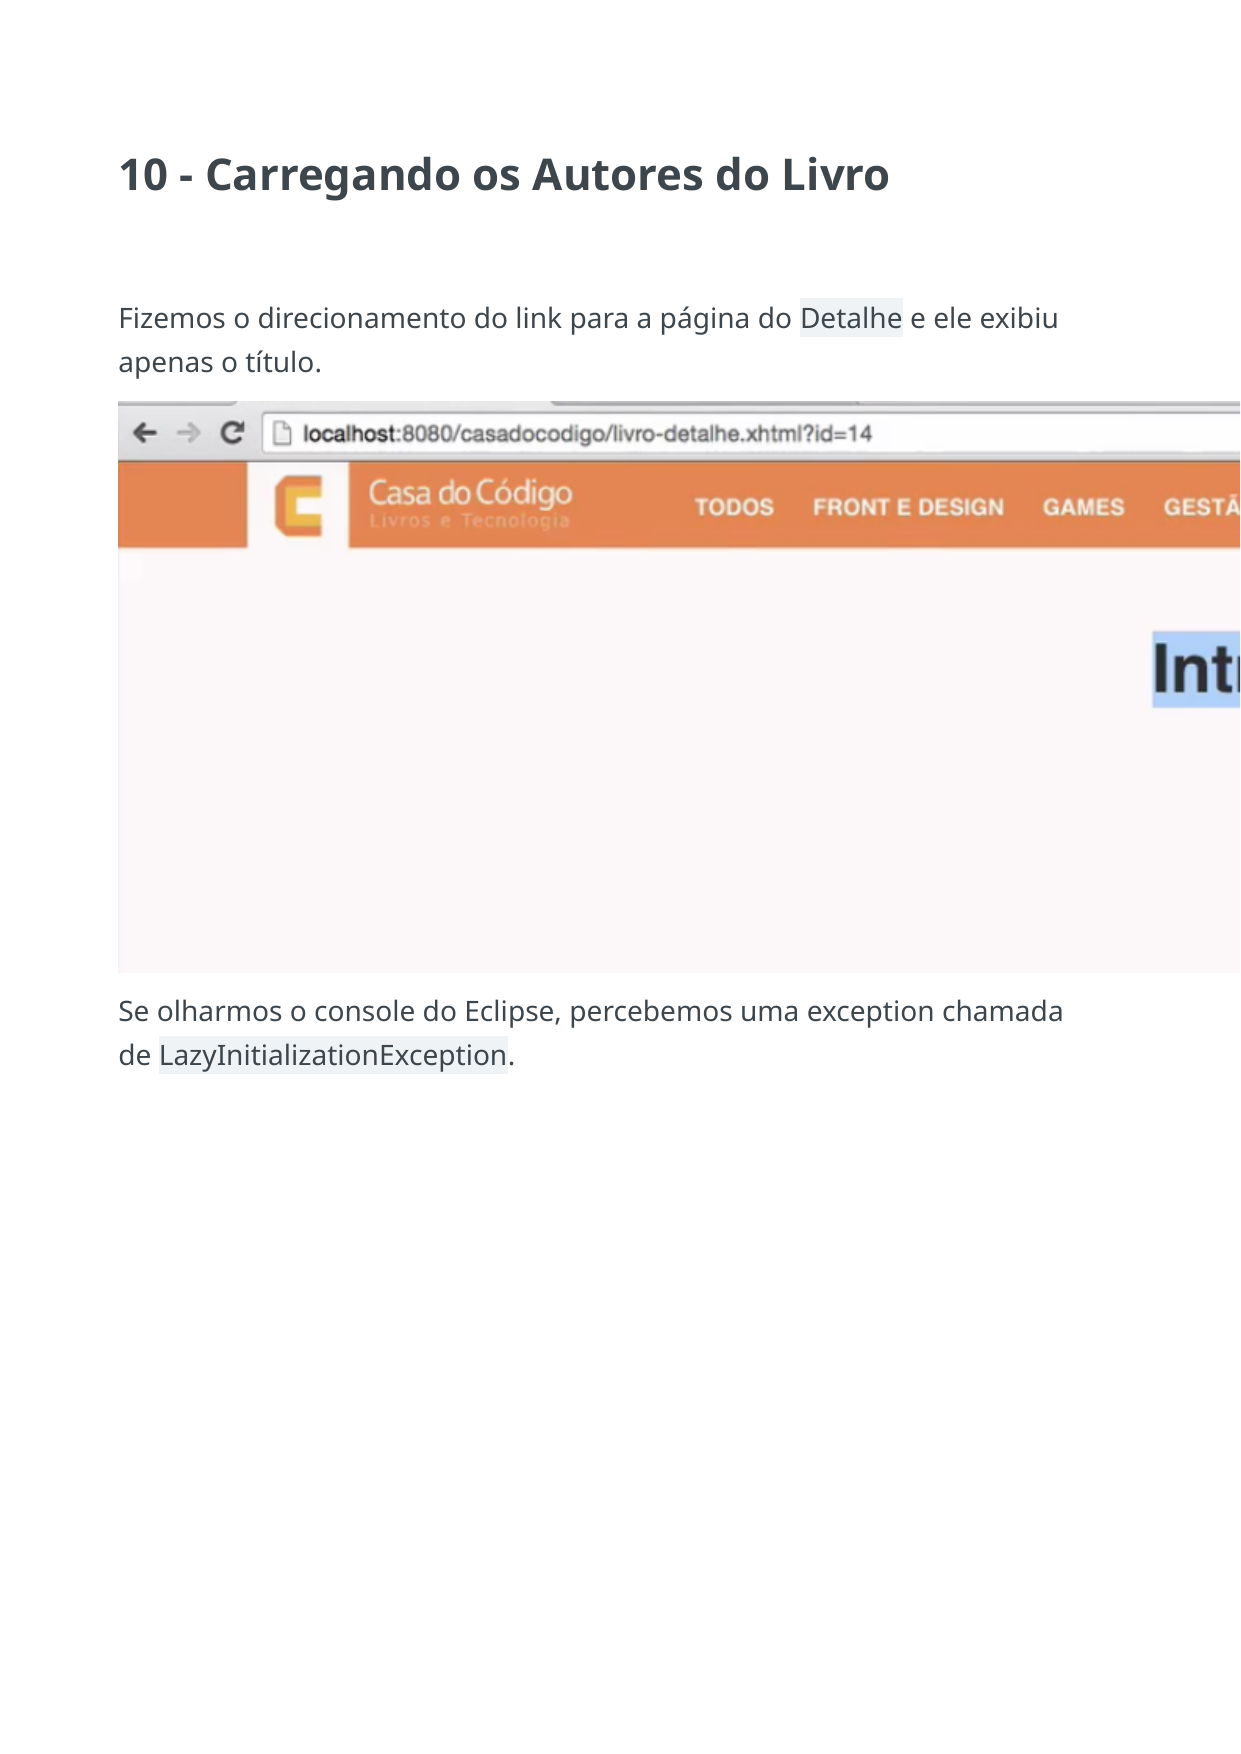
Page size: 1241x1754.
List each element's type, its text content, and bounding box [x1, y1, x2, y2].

text Se olharmos o console do Eclipse, percebemos uma exception chamada de LazyInitializationException. [118, 992, 1122, 1074]
subtitle 10 - Carregando os Autores do Livro [118, 143, 1122, 203]
text Fizemos o direcionamento do link para a página do Detalhe e ele exibiu apenas o título. [118, 298, 1122, 381]
picture [118, 401, 1241, 973]
